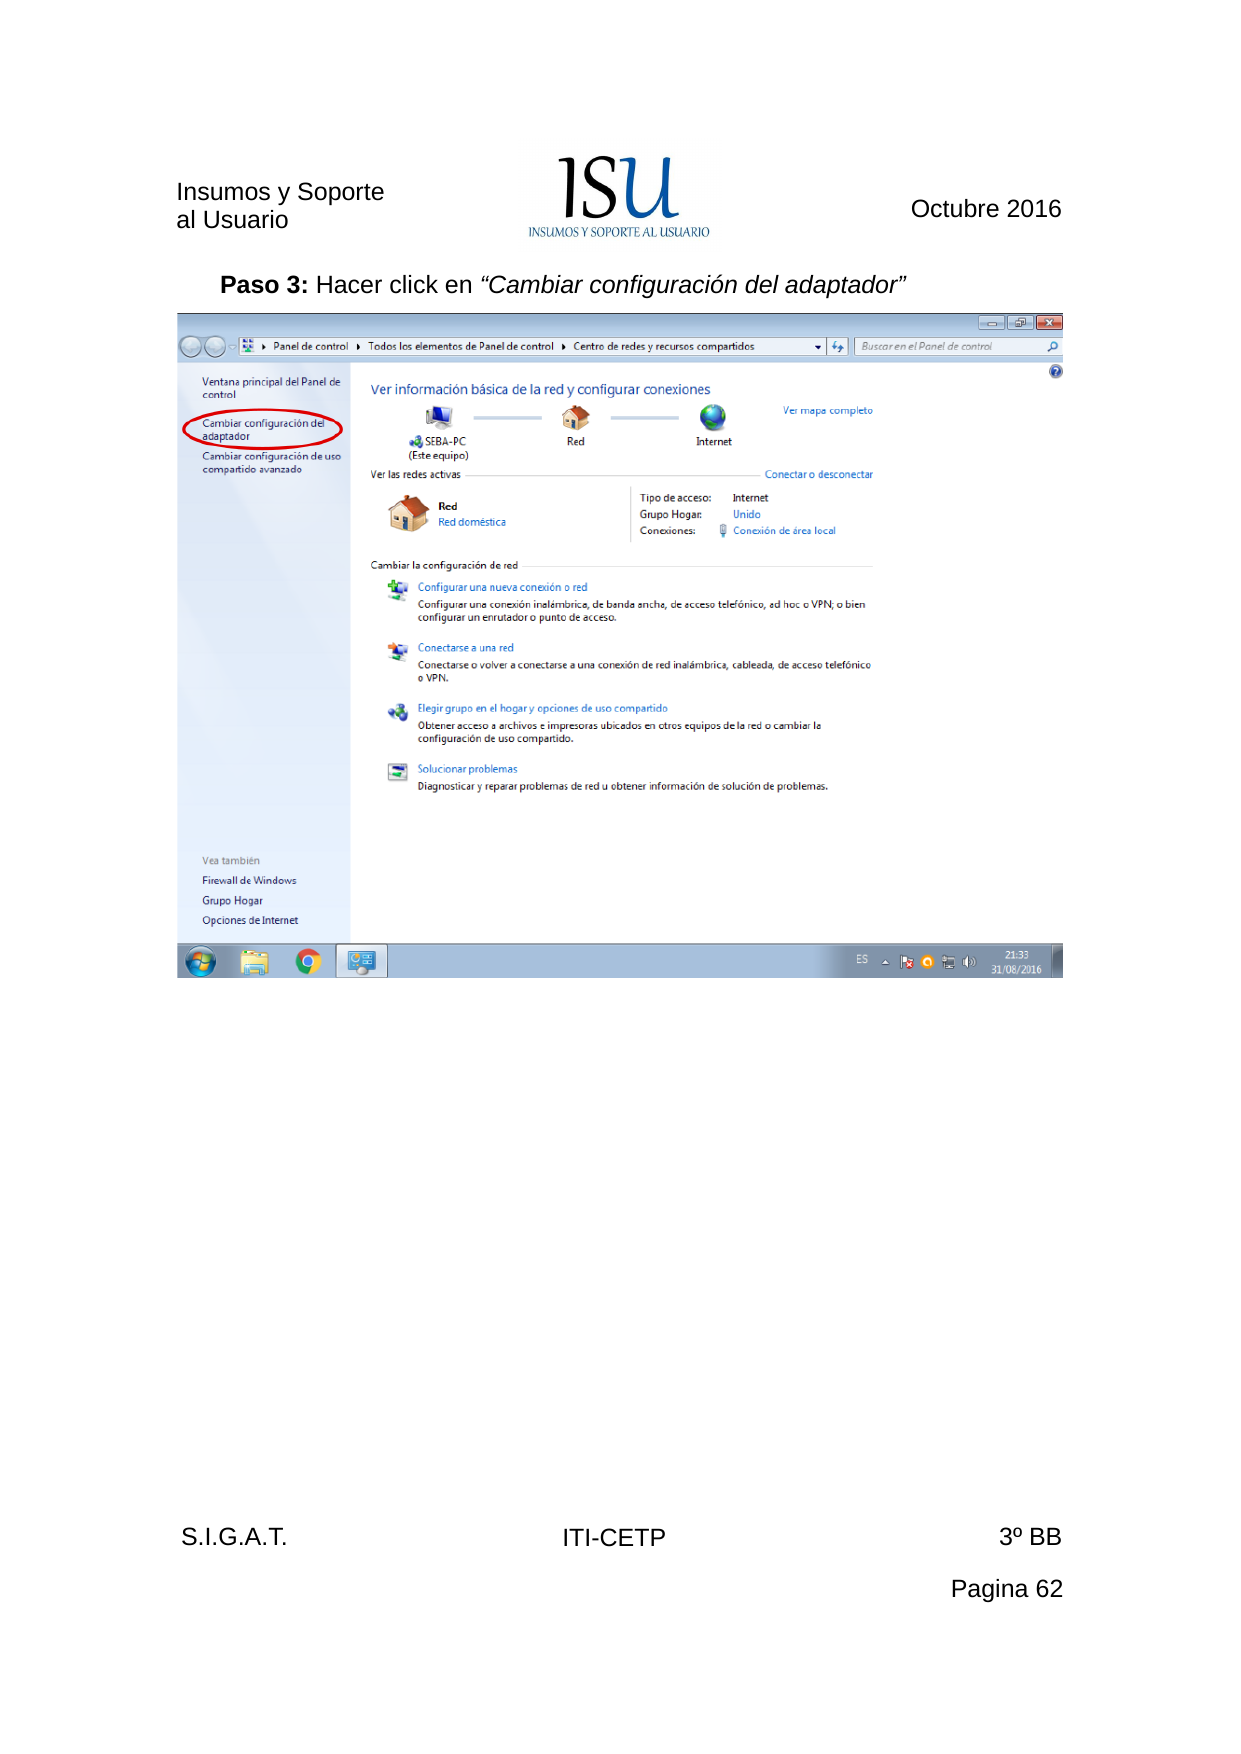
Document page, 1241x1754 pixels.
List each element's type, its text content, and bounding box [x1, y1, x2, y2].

text Paso 3: Hacer click en “Cambiar configuración del adaptador” [177, 270, 1063, 299]
picture [517, 138, 723, 252]
picture [177, 313, 1063, 978]
